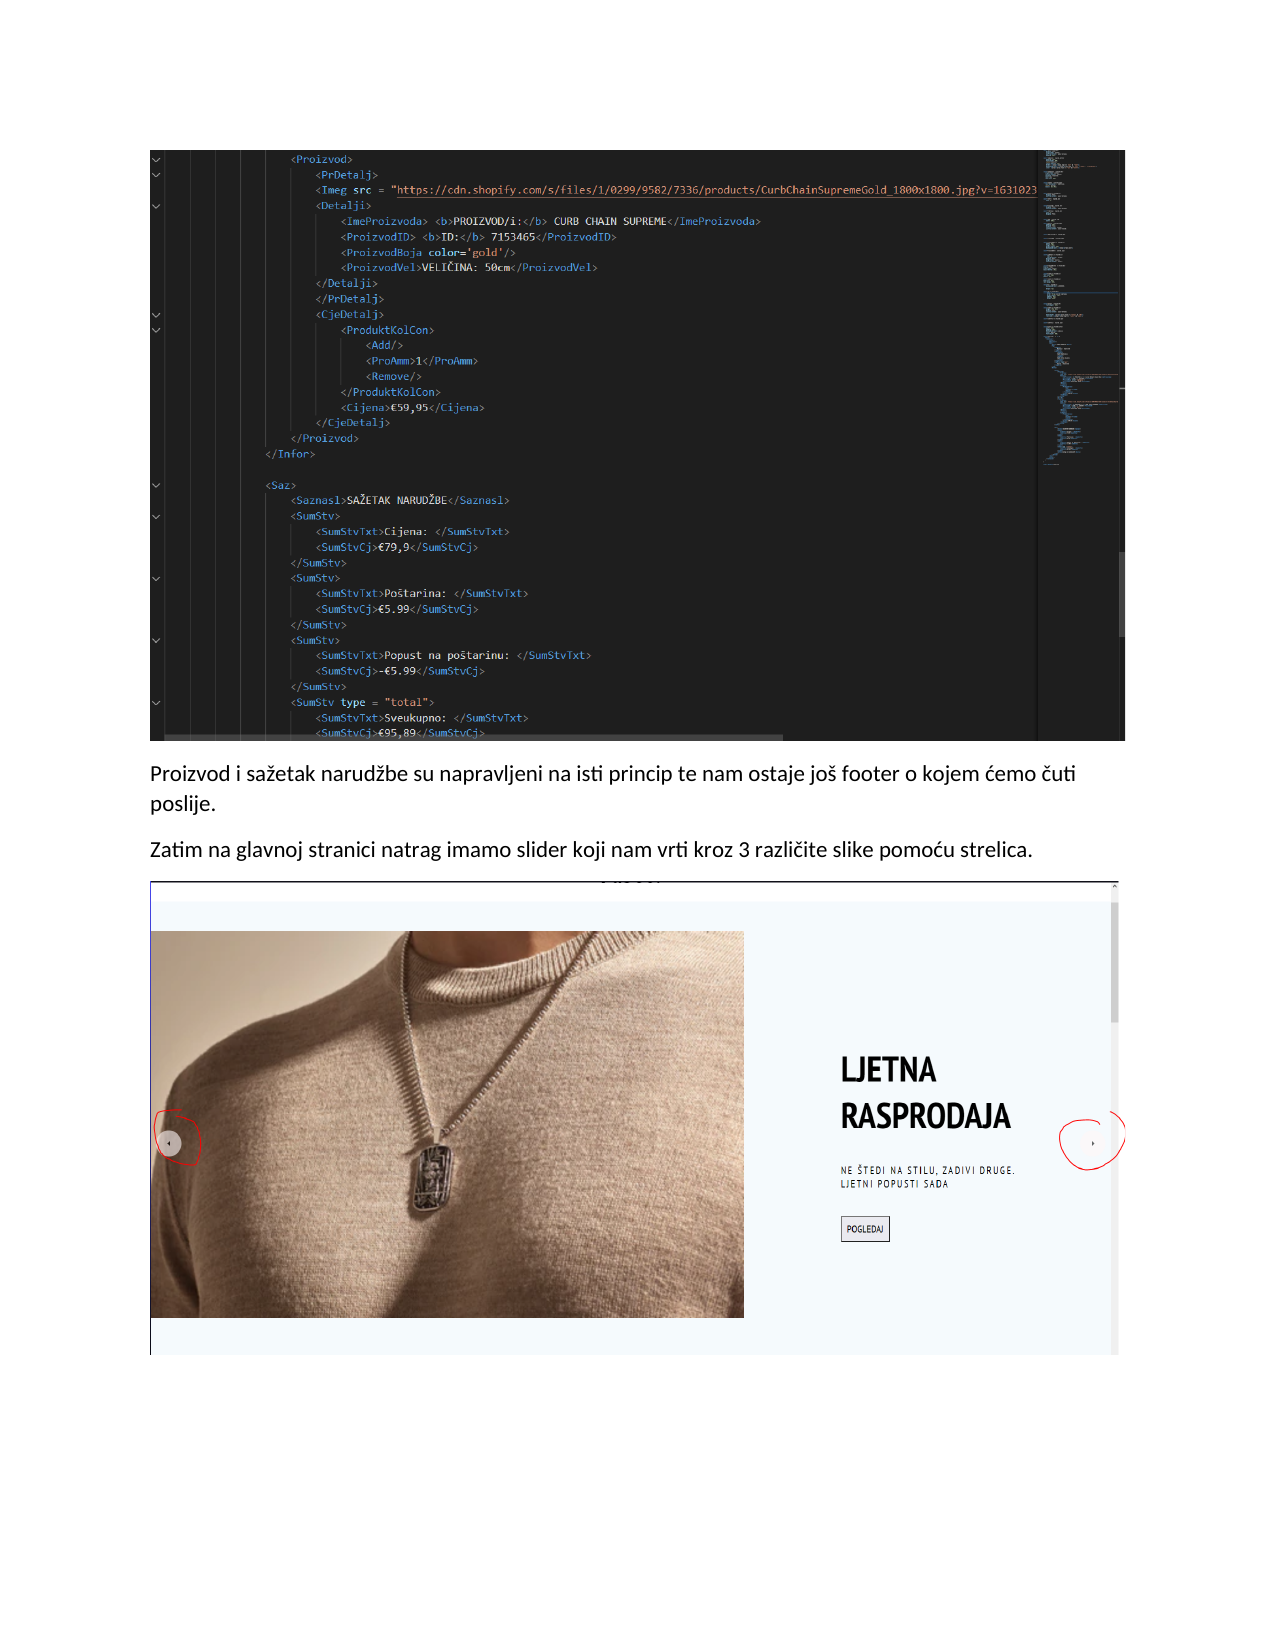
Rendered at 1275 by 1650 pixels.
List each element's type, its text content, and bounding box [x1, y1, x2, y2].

text Zatim na glavnoj stranici natrag imamo slider koji nam vrti kroz 3 različite slike pomoću strelica. [150, 835, 1125, 863]
text Proizvod i sažetak narudžbe su napravljeni na isti princip te nam ostaje još footer o kojem ćemo čuti poslije. [150, 759, 1125, 817]
